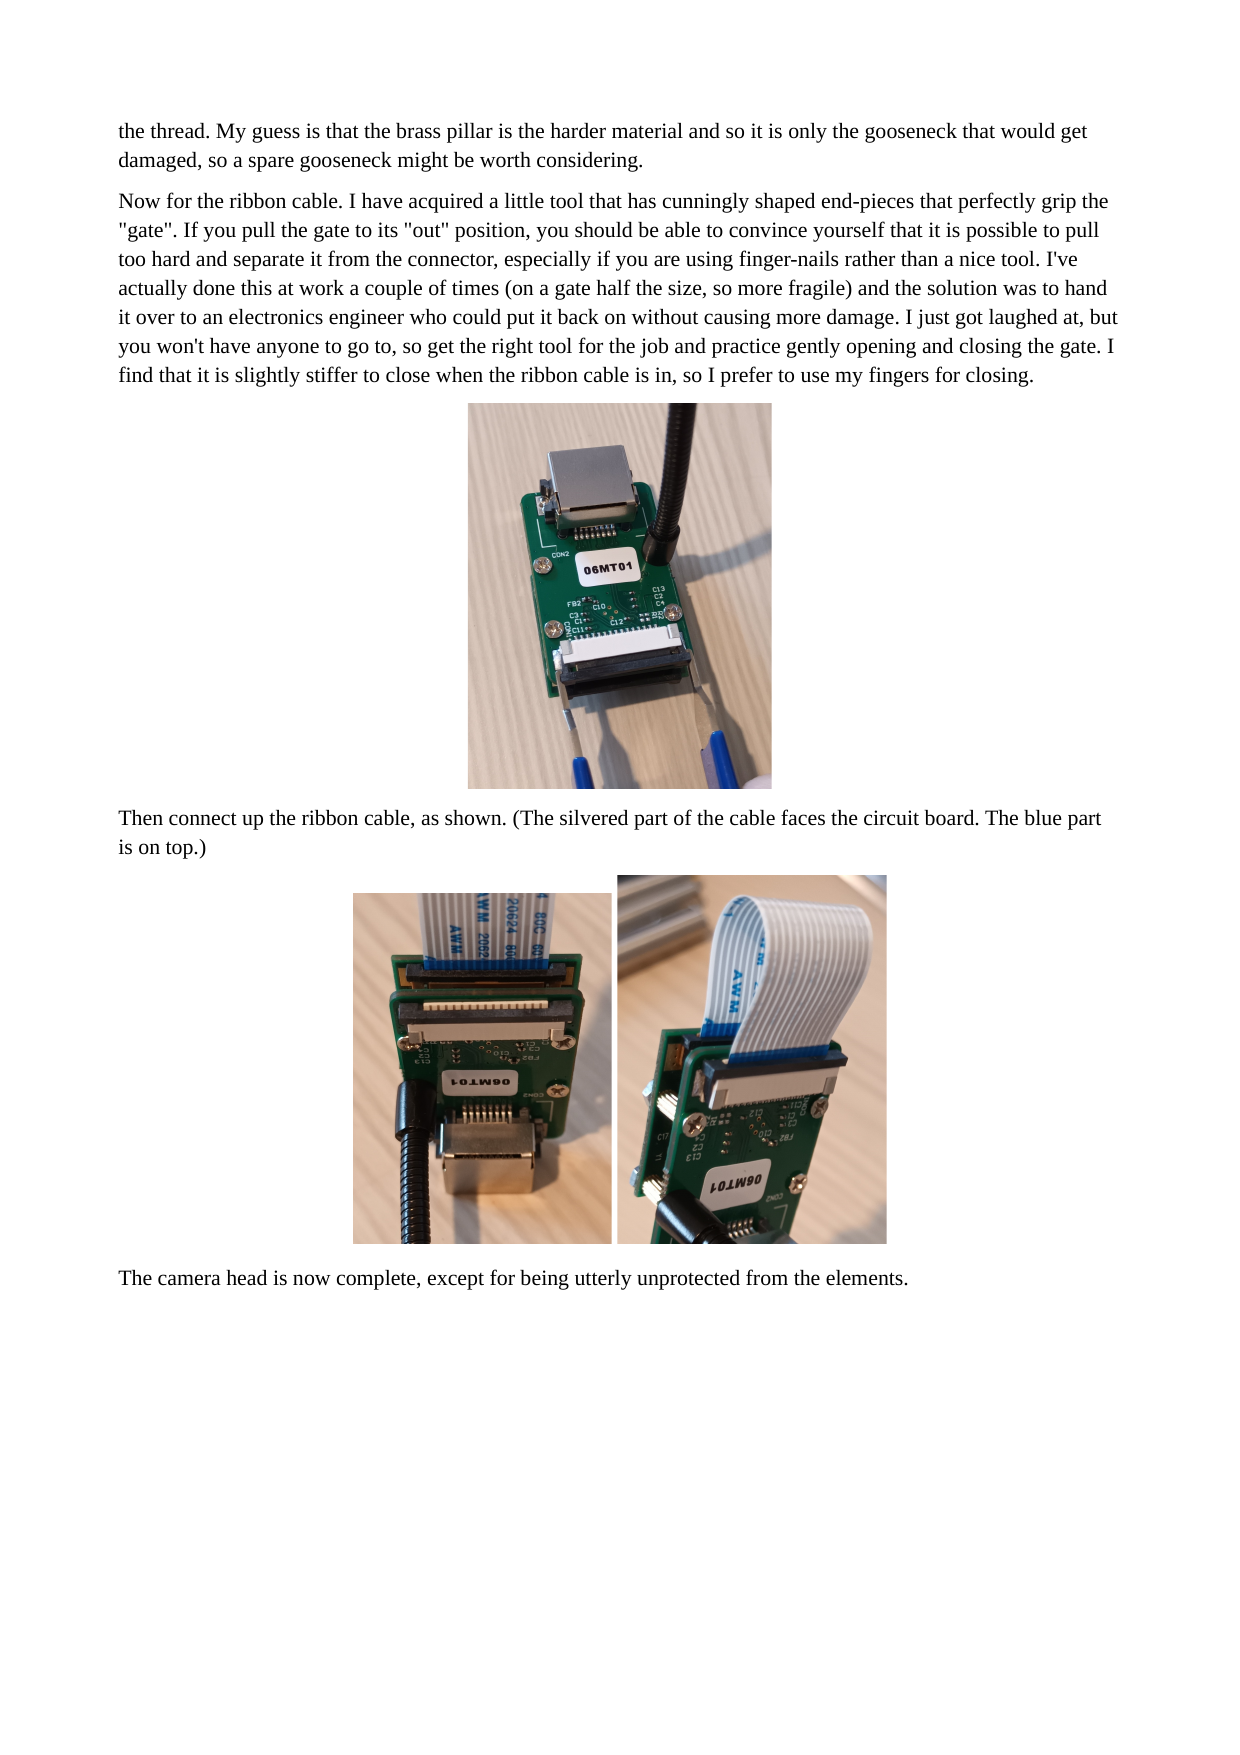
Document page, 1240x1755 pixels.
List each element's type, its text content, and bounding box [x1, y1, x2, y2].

picture [617, 875, 887, 1244]
picture [353, 893, 612, 1244]
text Now for the ribbon cable. I have acquired a little tool that has cunningly shaped end-pieces that perfectly grip the "gate". If you pull the gate to its "out" position, you should be able to convince yourself that it is possible to pull too hard and separate it from the connector, especially if you are using finger-nails rather than a nice tool. I've actually done this at work a couple of times (on a gate half the size, so more fragile) and the solution was to hand it over to an electronics engineer who could put it back on without causing more damage. I just got laughed at, but you won't have anyone to go to, so get the right tool for the job and practice gently opening and closing the gate. I find that it is slightly stiffer to close when the ribbon cable is in, so I prefer to use my fingers for closing. [118, 188, 1121, 387]
text the thread. My guess is that the brass pillar is the harder material and so it is only the gooseneck that would get damaged, so a spare gooseneck might be worth considering. [118, 118, 1121, 172]
picture [467, 403, 772, 789]
text Then connect up the ribbon cable, as shown. (The silvered part of the cable faces the circuit board. The blue part is on top.) [118, 805, 1121, 859]
text The camera head is now complete, except for being utterly unprotected from the elements. [118, 1264, 1121, 1290]
